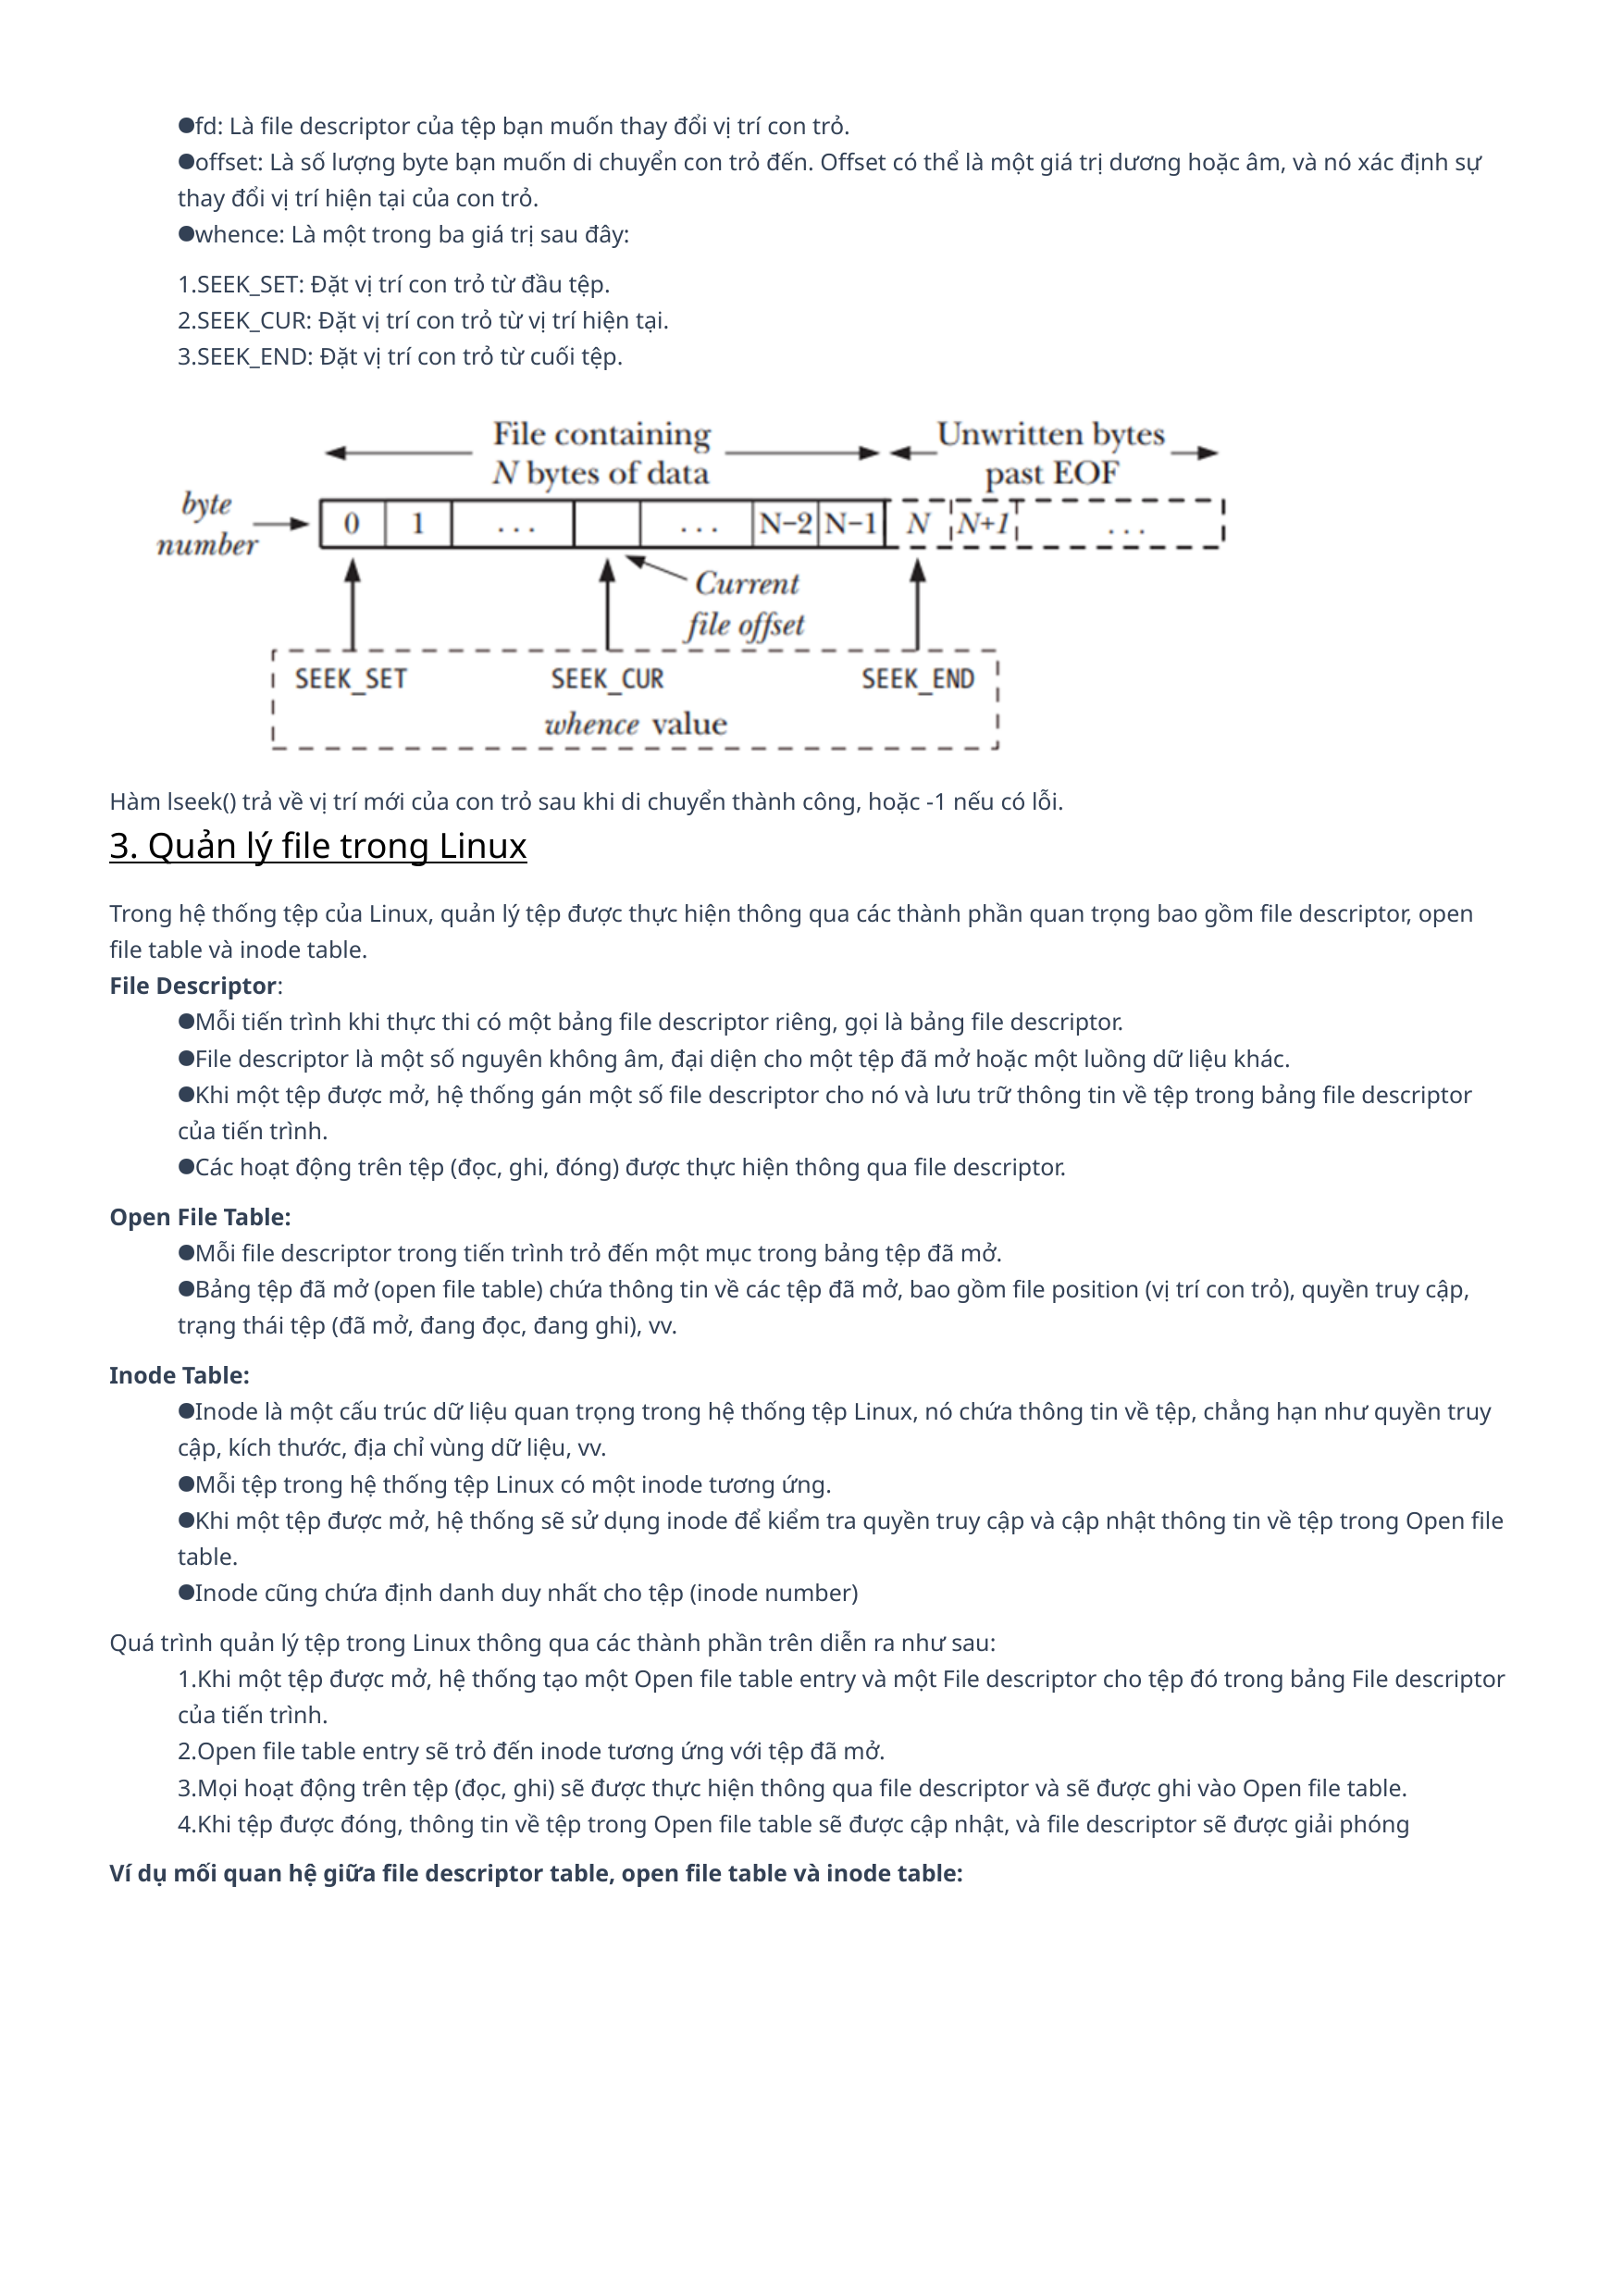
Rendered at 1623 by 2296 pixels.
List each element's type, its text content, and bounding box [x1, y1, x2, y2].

list Open file table entry sẽ trỏ đến inode tương ứng với tệp đã mở. [109, 1735, 1514, 1767]
list File descriptor là một số nguyên không âm, đại diện cho một tệp đã mở hoặc một luồng dữ liệu khác. [109, 1042, 1514, 1074]
list SEEK_CUR: Đặt vị trí con trỏ từ vị trí hiện tại. [109, 304, 1514, 336]
list fd: Là file descriptor của tệp bạn muốn thay đổi vị trí con trỏ. [109, 109, 1514, 141]
list Khi một tệp được mở, hệ thống tạo một Open file table entry và một File descriptor cho tệp đó trong bảng File descriptor của tiến trình. [109, 1663, 1514, 1731]
list whence: Là một trong ba giá trị sau đây: [109, 218, 1514, 250]
text Inode Table: [109, 1359, 1514, 1391]
list Inode là một cấu trúc dữ liệu quan trọng trong hệ thống tệp Linux, nó chứa thông tin về tệp, chẳng hạn như quyền truy cập, kích thước, địa chỉ vùng dữ liệu, vv. [109, 1396, 1514, 1463]
list Khi tệp được đóng, thông tin về tệp trong Open file table sẽ được cập nhật, và file descriptor sẽ được giải phóng [109, 1807, 1514, 1839]
picture [109, 390, 1391, 768]
list Mỗi tiến trình khi thực thi có một bảng file descriptor riêng, gọi là bảng file descriptor. [109, 1006, 1514, 1037]
list Mỗi file descriptor trong tiến trình trỏ đến một mục trong bảng tệp đã mở. [109, 1237, 1514, 1269]
list Mỗi tệp trong hệ thống tệp Linux có một inode tương ứng. [109, 1468, 1514, 1499]
text Trong hệ thống tệp của Linux, quản lý tệp được thực hiện thông qua các thành phần quan trọng bao gồm file descriptor, open file table và inode table. [109, 897, 1514, 965]
list Khi một tệp được mở, hệ thống sẽ sử dụng inode để kiểm tra quyền truy cập và cập nhật thông tin về tệp trong Open file table. [109, 1504, 1514, 1572]
list offset: Là số lượng byte bạn muốn di chuyển con trỏ đến. Offset có thể là một giá trị dương hoặc âm, và nó xác định sự thay đổi vị trí hiện tại của con trỏ. [109, 145, 1514, 214]
list Bảng tệp đã mở (open file table) chứa thông tin về các tệp đã mở, bao gồm file position (vị trí con trỏ), quyền truy cập, trạng thái tệp (đã mở, đang đọc, đang ghi), vv. [109, 1273, 1514, 1341]
text Ví dụ mối quan hệ giữa file descriptor table, open file table và inode table: [109, 1857, 1514, 1889]
text Quá trình quản lý tệp trong Linux thông qua các thành phần trên diễn ra như sau: [109, 1626, 1514, 1658]
list SEEK_END: Đặt vị trí con trỏ từ cuối tệp. [109, 341, 1514, 372]
list Inode cũng chứa định danh duy nhất cho tệp (inode number) [109, 1577, 1514, 1608]
text Hàm lseek() trả về vị trí mới của con trỏ sau khi di chuyển thành công, hoặc -1 nếu có lỗi. [109, 785, 1514, 816]
list Khi một tệp được mở, hệ thống gán một số file descriptor cho nó và lưu trữ thông tin về tệp trong bảng file descriptor của tiến trình. [109, 1078, 1514, 1147]
text File Descriptor: [109, 970, 1514, 1001]
text Open File Table: [109, 1200, 1514, 1233]
list SEEK_SET: Đặt vị trí con trỏ từ đầu tệp. [109, 267, 1514, 299]
list Các hoạt động trên tệp (đọc, ghi, đóng) được thực hiện thông qua file descriptor. [109, 1151, 1514, 1183]
list Mọi hoạt động trên tệp (đọc, ghi) sẽ được thực hiện thông qua file descriptor và sẽ được ghi vào Open file table. [109, 1771, 1514, 1803]
subtitle 3. Quản lý file trong Linux [109, 821, 1514, 868]
